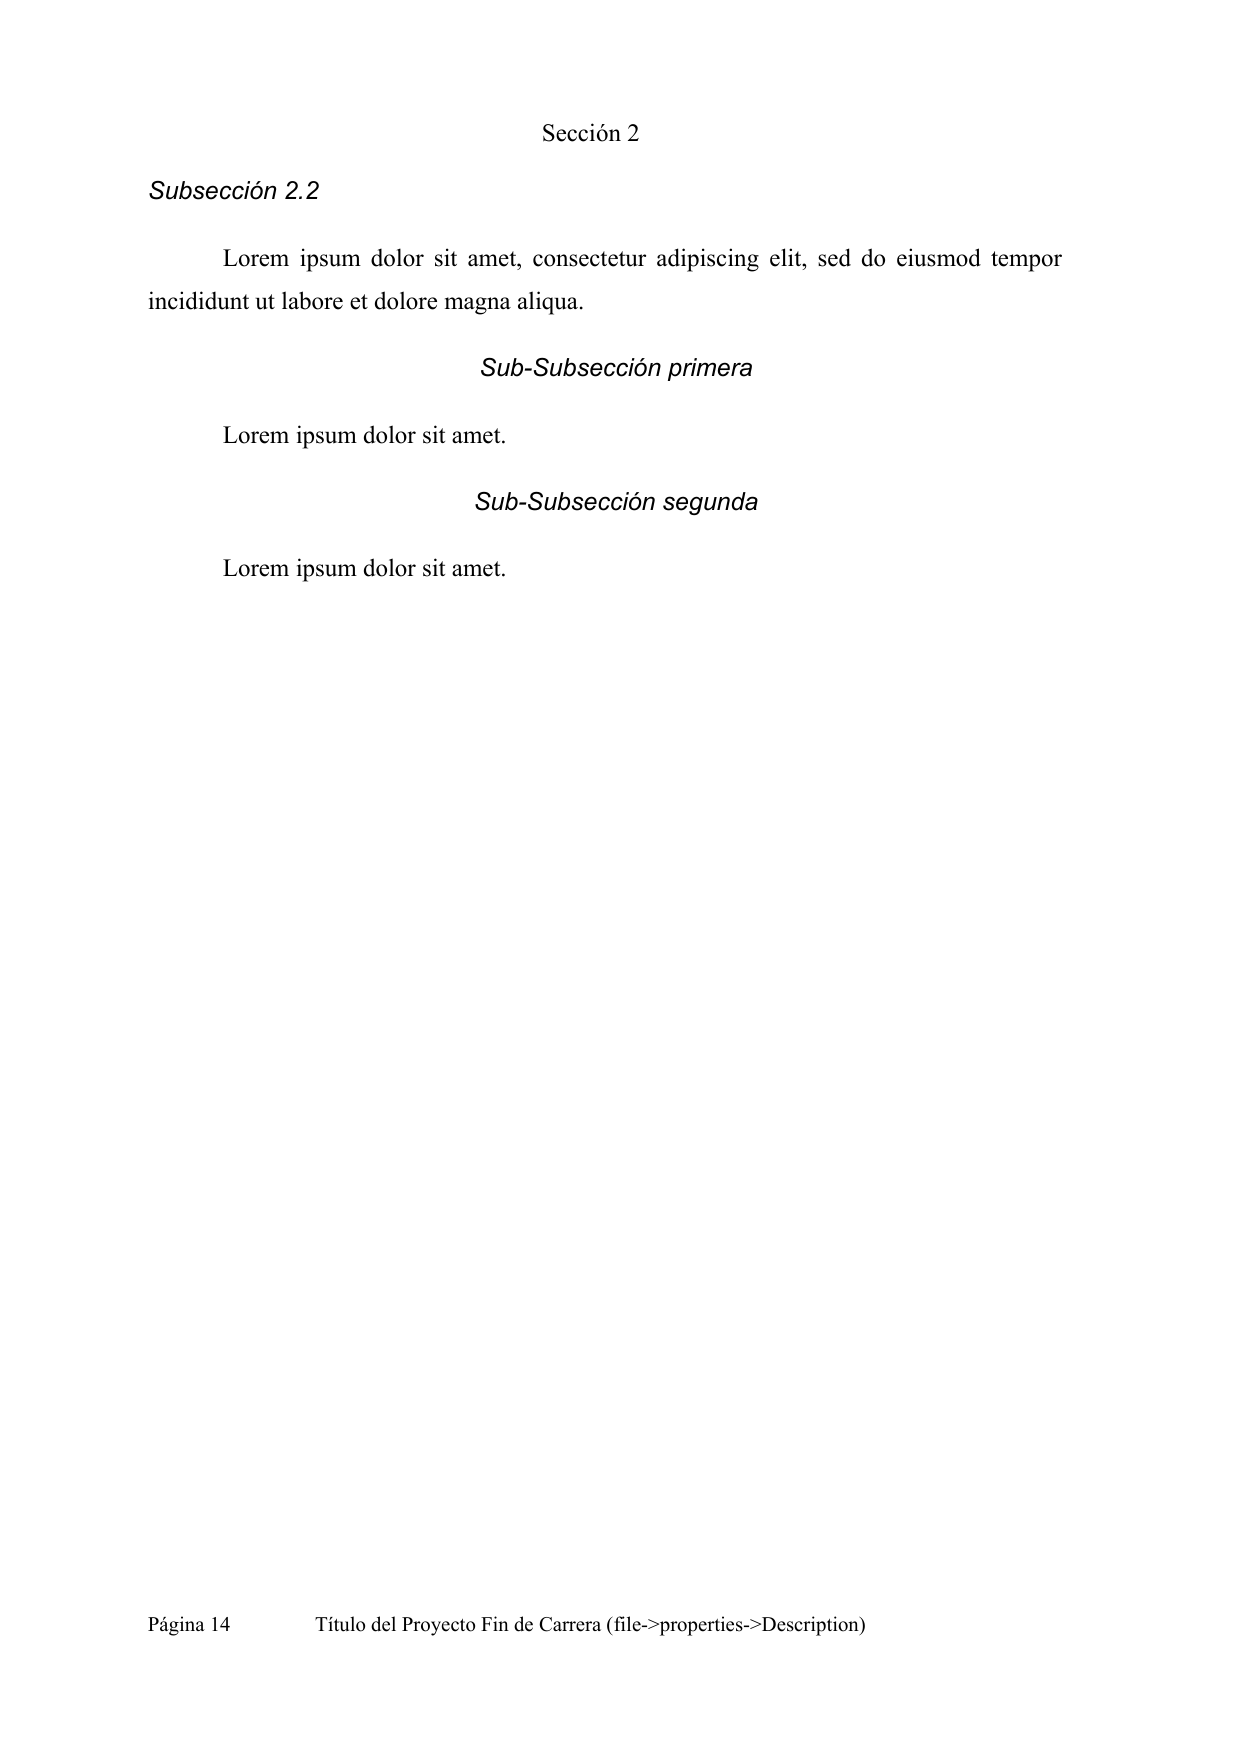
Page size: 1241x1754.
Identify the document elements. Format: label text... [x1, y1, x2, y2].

subtitle Sub-Subsección segunda [169, 487, 1063, 515]
subtitle Subsección 2.2 [148, 176, 1063, 205]
subtitle Sub-Subsección primera [169, 353, 1063, 382]
text Lorem ipsum dolor sit amet. [148, 420, 1063, 448]
text Lorem ipsum dolor sit amet. [148, 553, 1063, 582]
text Lorem ipsum dolor sit amet, consectetur adipiscing elit, sed do eiusmod tempor incididunt ut labore et dolore magna aliqua. [148, 243, 1063, 315]
